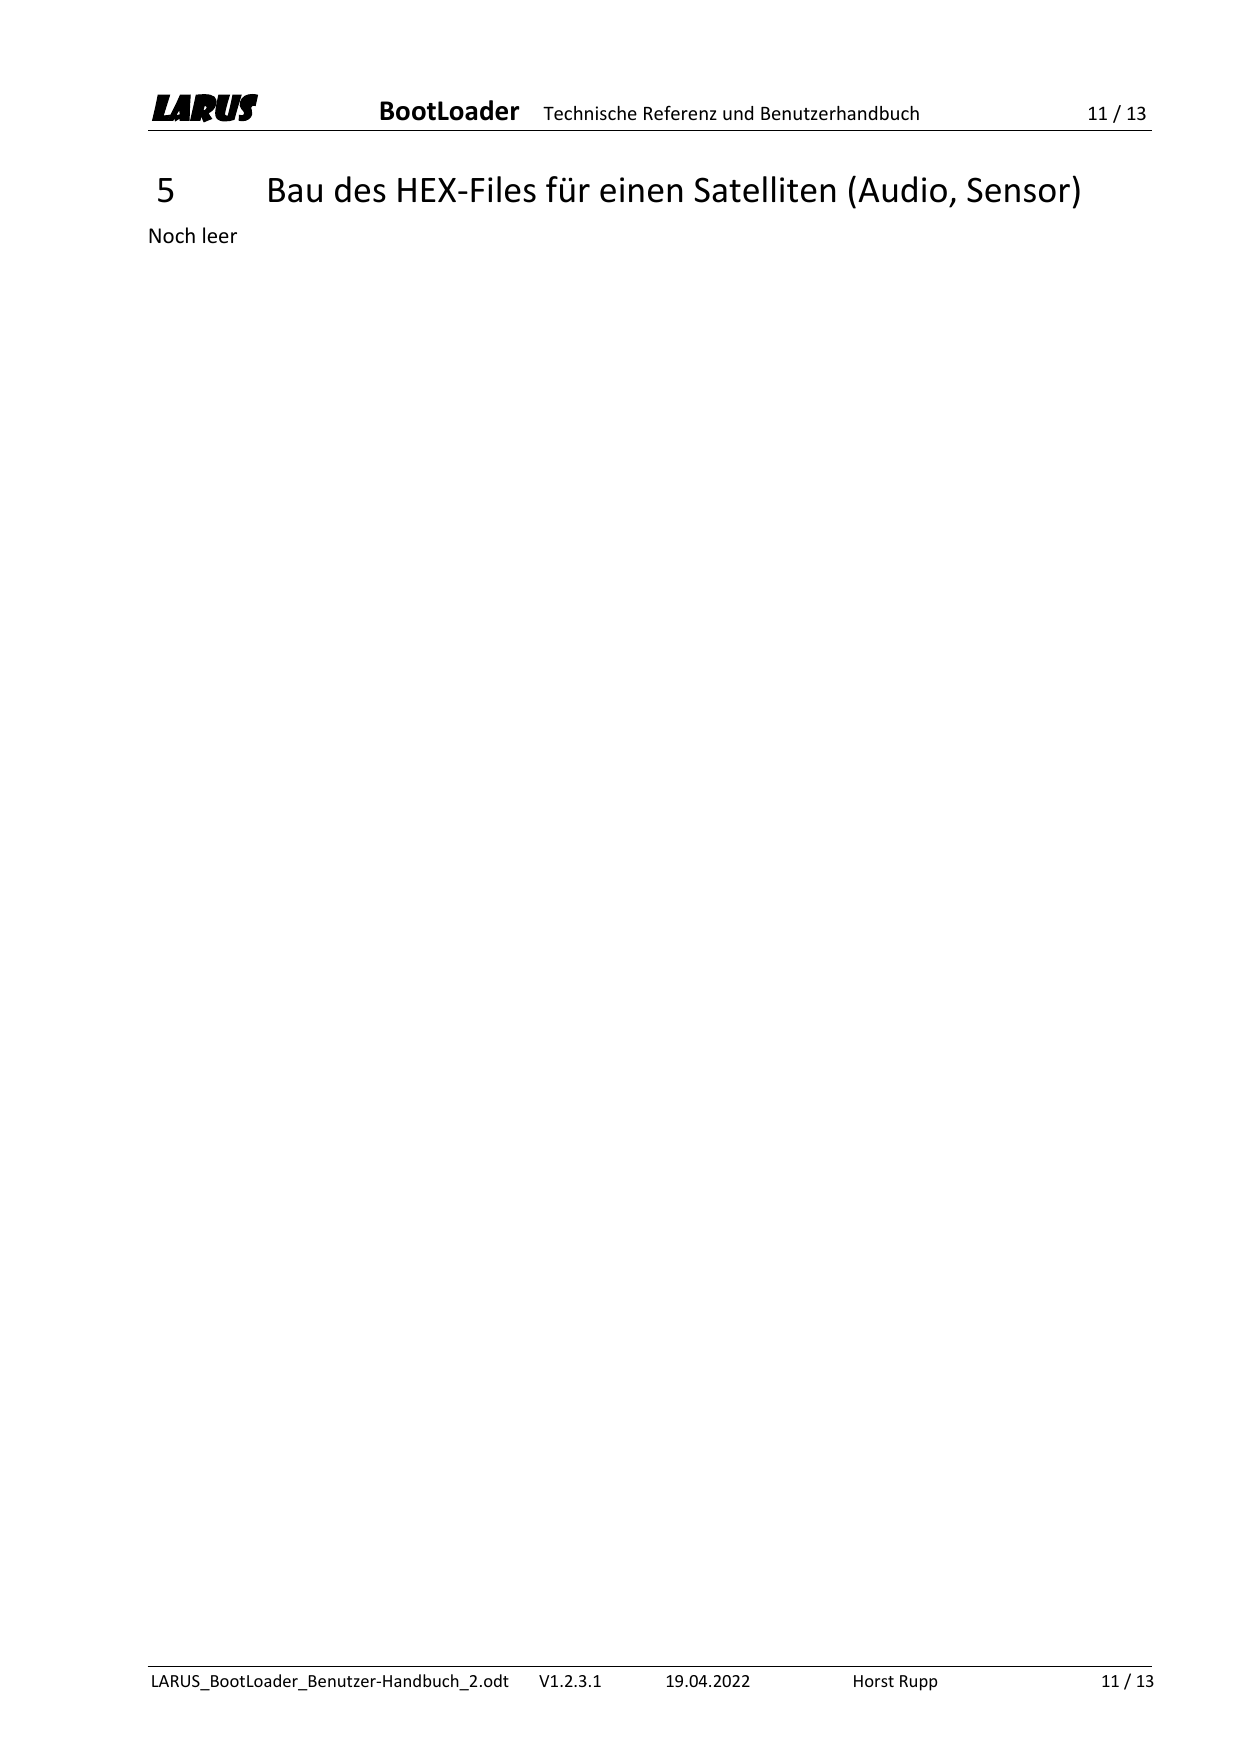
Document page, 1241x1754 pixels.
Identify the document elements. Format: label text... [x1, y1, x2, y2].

text Noch leer [148, 221, 1152, 249]
subtitle Bau des HEX-Files für einen Satelliten (Audio, Sensor) [148, 166, 1128, 212]
